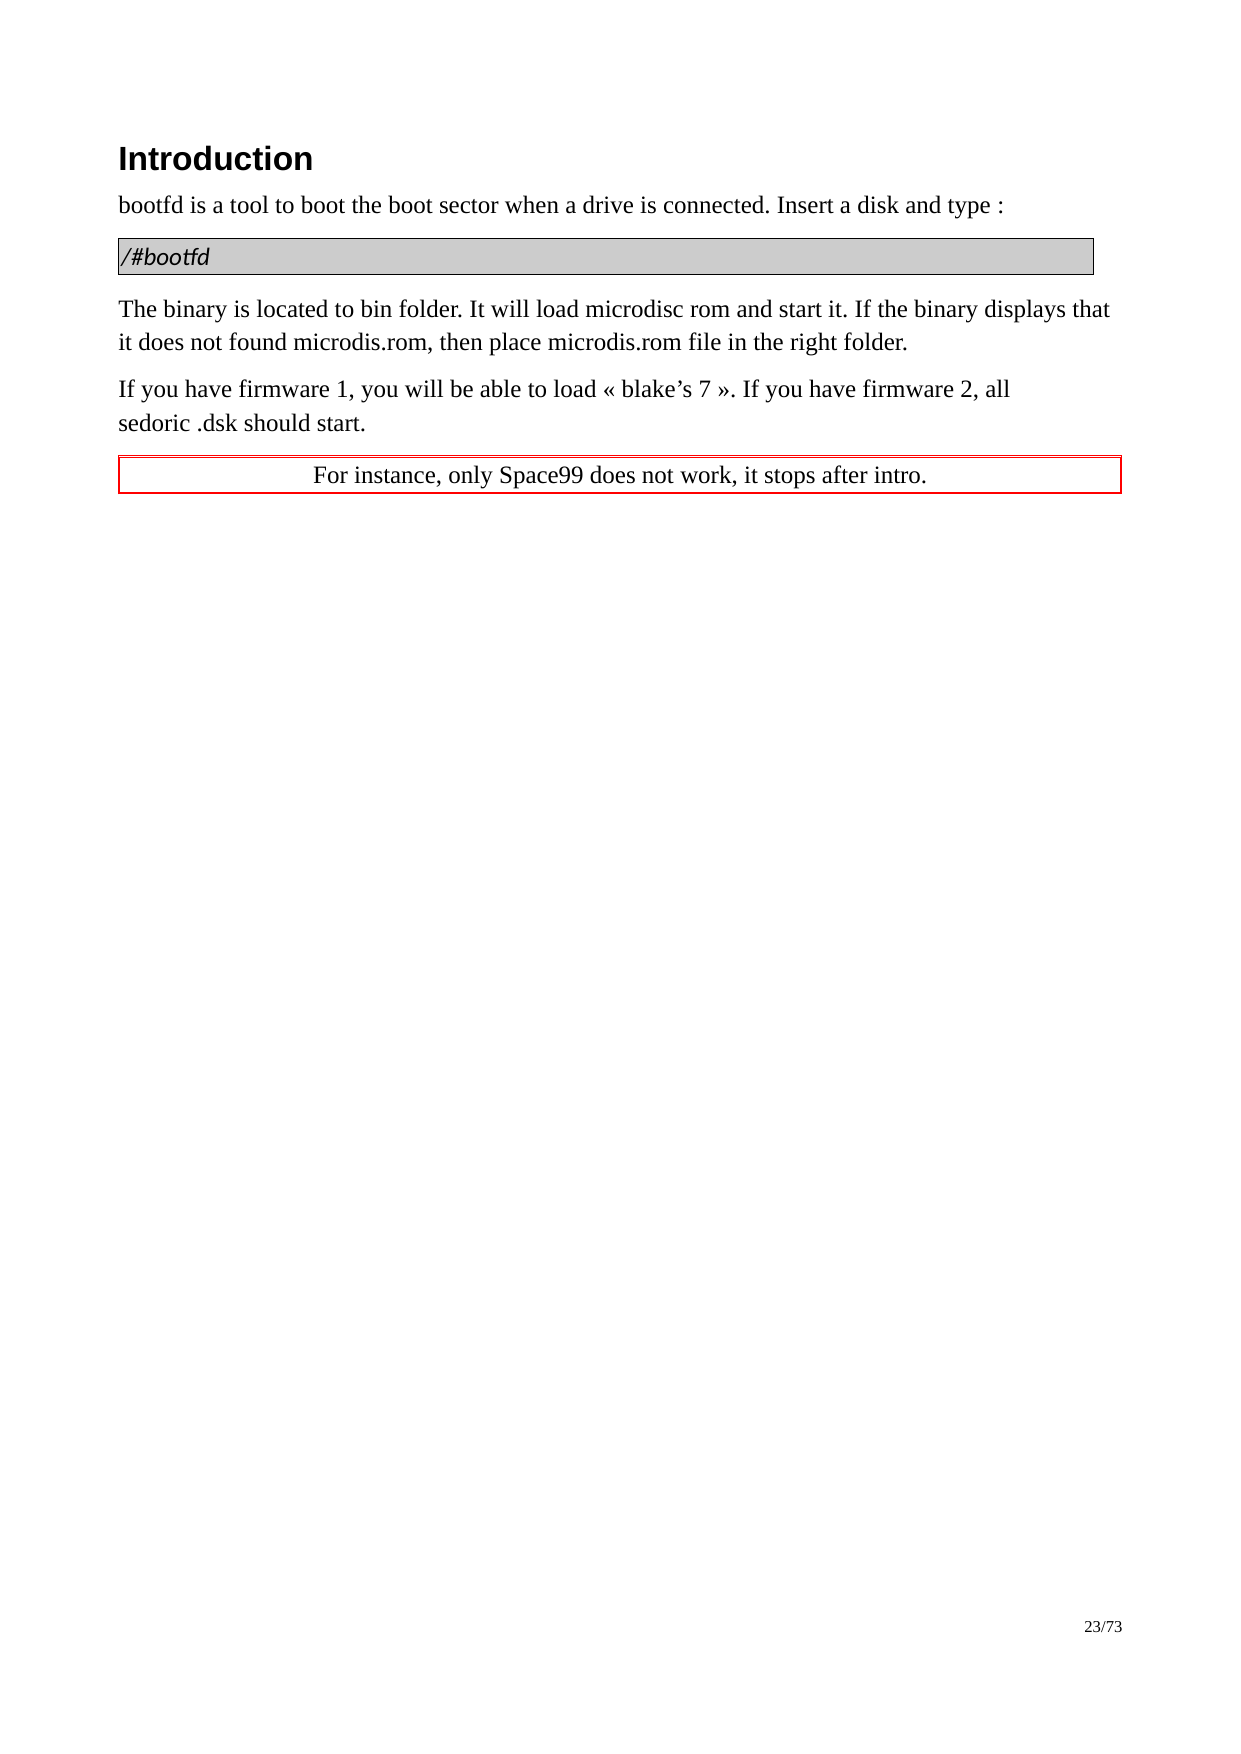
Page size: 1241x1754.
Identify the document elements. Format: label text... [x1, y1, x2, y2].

text For instance, only Space99 does not work, it stops after intro. [120, 458, 1120, 492]
text /#bootfd [119, 239, 1093, 274]
text The binary is located to bin folder. It will load microdisc rom and start it. If the binary displays that it does not found microdis.rom, then place microdis.rom file in the right folder. [118, 294, 1122, 356]
subtitle Introduction [118, 139, 1122, 178]
text If you have firmware 1, you will be able to load « blake’s 7 ». If you have firmware 2, all sedoric .dsk should start. [118, 374, 1122, 436]
text bootfd is a tool to boot the boot sector when a drive is connected. Insert a disk and type : [118, 190, 1122, 219]
